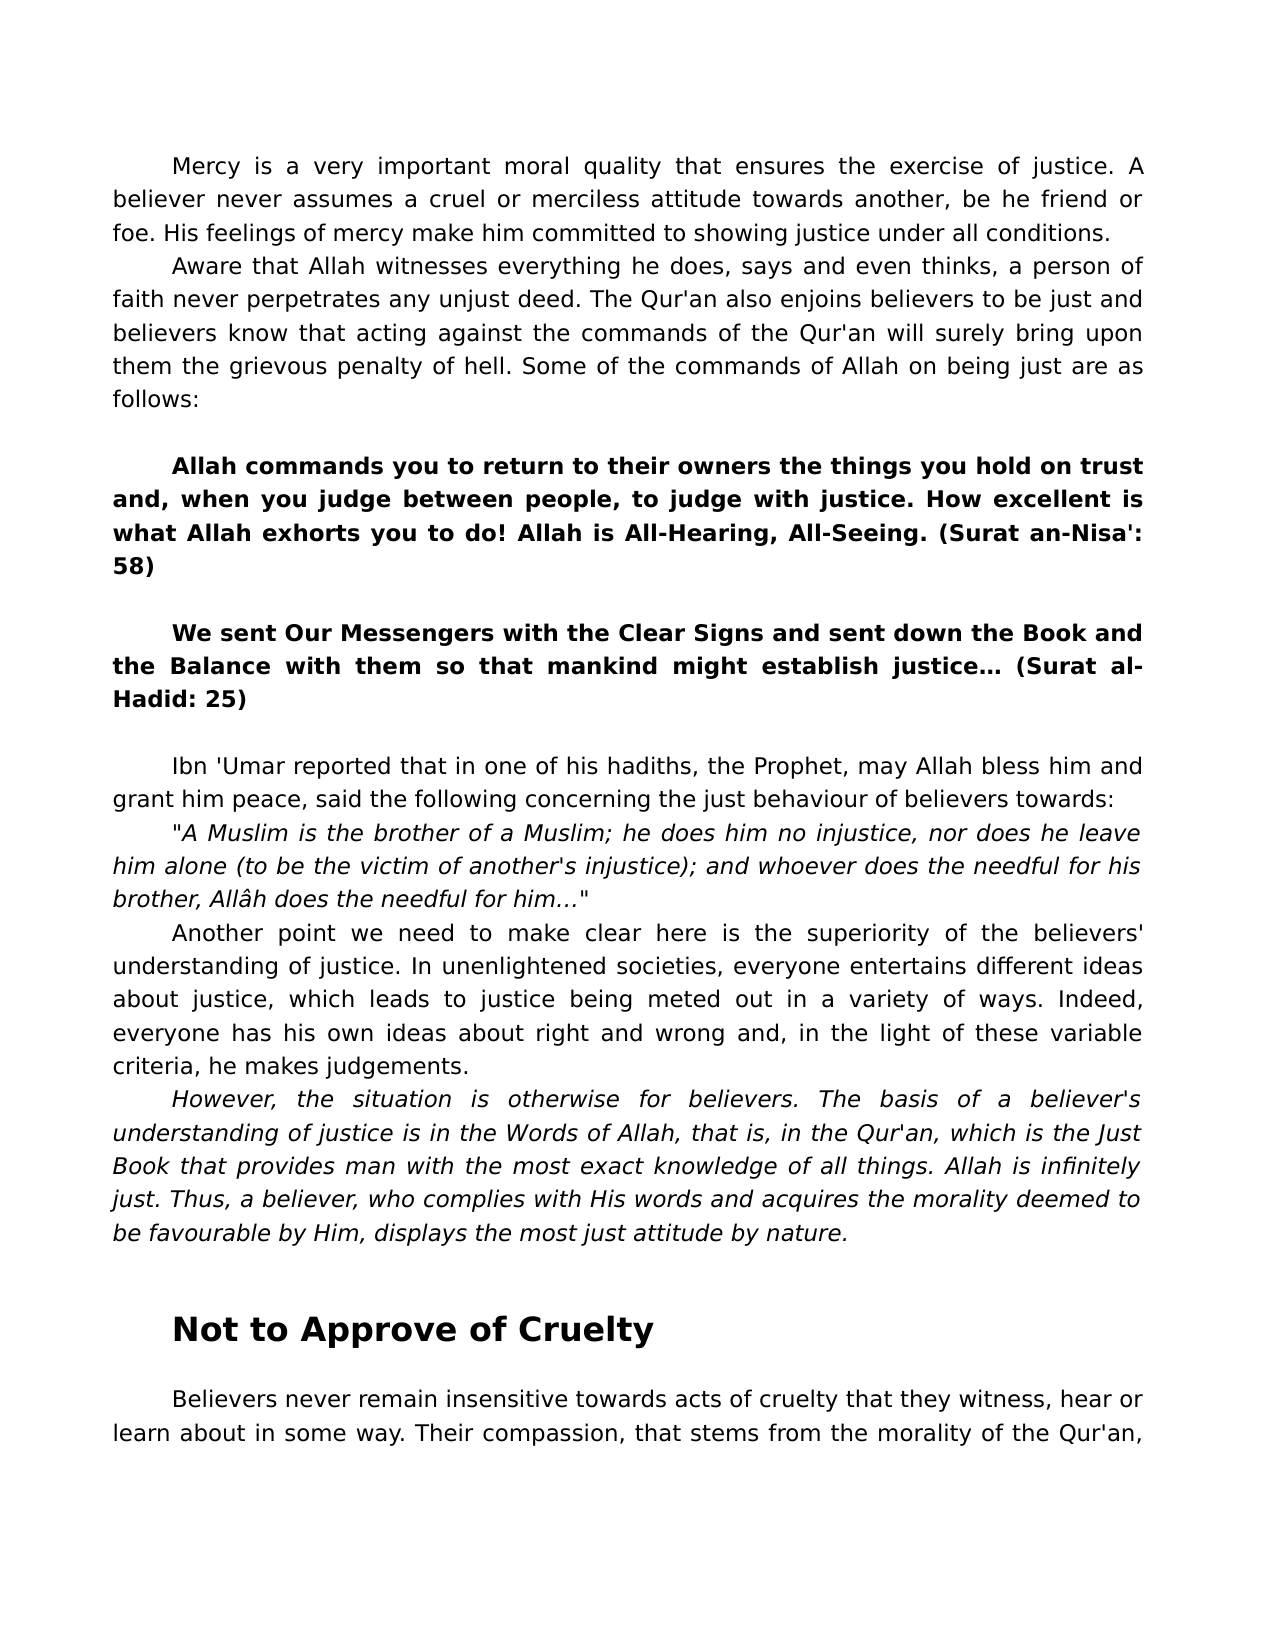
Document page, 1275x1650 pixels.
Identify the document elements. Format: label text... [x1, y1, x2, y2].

text Aware that Allah witnesses everything he does, says and even thinks, a person of faith never perpetrates any unjust deed. The Qur'an also enjoins believers to be just and believers know that acting against the commands of the Qur'an will surely bring upon them the grievous penalty of hell. Some of the commands of Allah on being just are as follows: [112, 248, 1145, 414]
text Believers never remain insensitive towards acts of cruelty that they witness, hear or learn about in some way. Their compassion, that stems from the morality of the Qur'an, [112, 1381, 1145, 1448]
text Another point we need to make clear here is the superiority of the believers' understanding of justice. In unenlightened societies, everyone entertains different ideas about justice, which leads to justice being meted out in a variety of ways. Indeed, everyone has his own ideas about right and wrong and, in the light of these variable criteria, he makes judgements. [112, 914, 1145, 1081]
text However, the situation is otherwise for believers. The basis of a believer's understanding of justice is in the Words of Allah, that is, in the Qur'an, which is the Just Book that provides man with the most exact knowledge of all things. Allah is infinitely just. Thus, a believer, who complies with His words and acquires the morality deemed to be favourable by Him, displays the most just attitude by nature. [112, 1081, 1145, 1248]
text Ibn 'Umar reported that in one of his hadiths, the Prophet, may Allah bless him and grant him peace, said the following concerning the just behaviour of believers towards: [112, 748, 1145, 814]
text "A Muslim is the brother of a Muslim; he does him no injustice, nor does he leave him alone (to be the victim of another's injustice); and whoever does the needful for his brother, Allâh does the needful for him…" [112, 814, 1145, 914]
text Allah commands you to return to their owners the things you hold on trust and, when you judge between people, to judge with justice. How excellent is what Allah exhorts you to do! Allah is All-Hearing, All-Seeing. (Surat an-Nisa': 58) [112, 448, 1145, 581]
text Not to Approve of Cruelty [112, 1314, 1145, 1348]
text Mercy is a very important moral quality that ensures the exercise of justice. A believer never assumes a cruel or merciless attitude towards another, be he friend or foe. His feelings of mercy make him committed to showing justice under all conditions. [112, 148, 1145, 248]
text We sent Our Messengers with the Clear Signs and sent down the Book and the Balance with them so that mankind might establish justice… (Surat al-Hadid: 25) [112, 614, 1145, 714]
